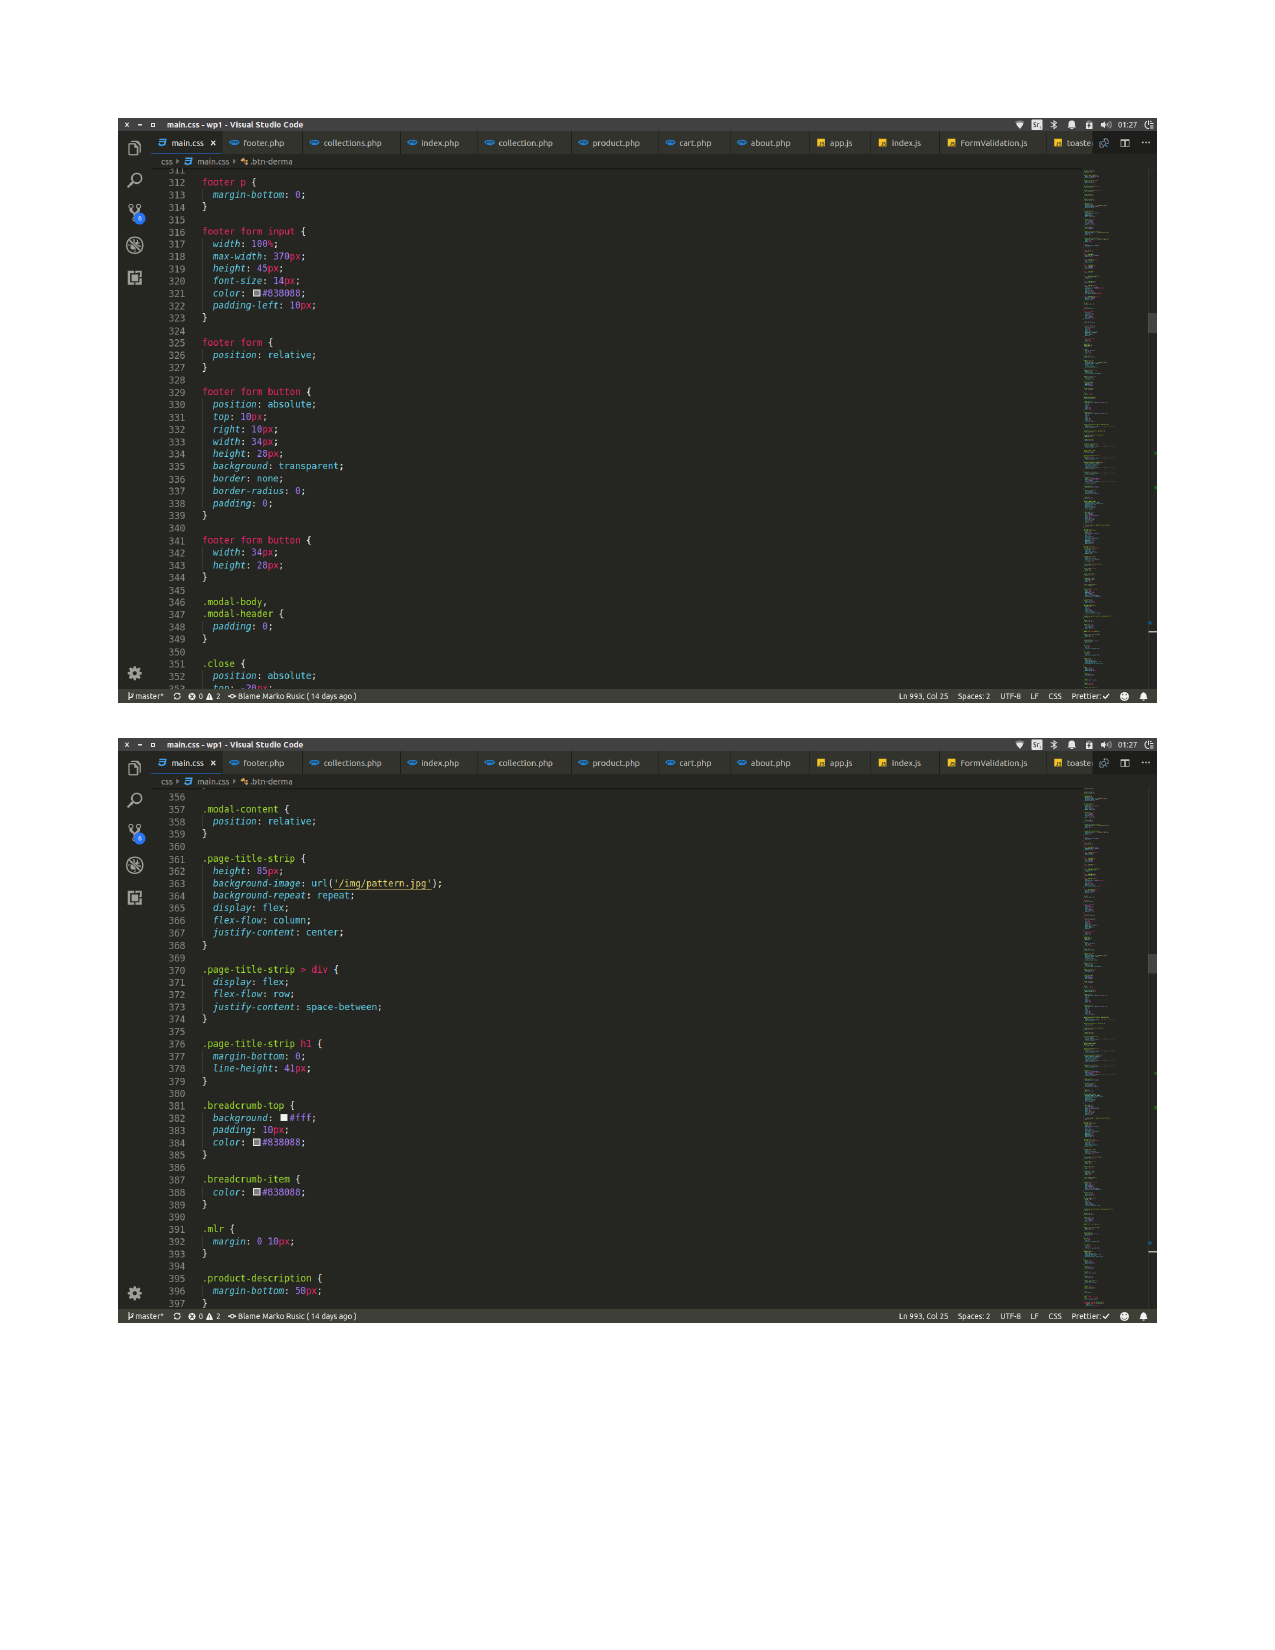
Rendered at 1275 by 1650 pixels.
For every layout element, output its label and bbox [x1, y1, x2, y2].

picture [118, 738, 1157, 1323]
picture [118, 118, 1157, 703]
